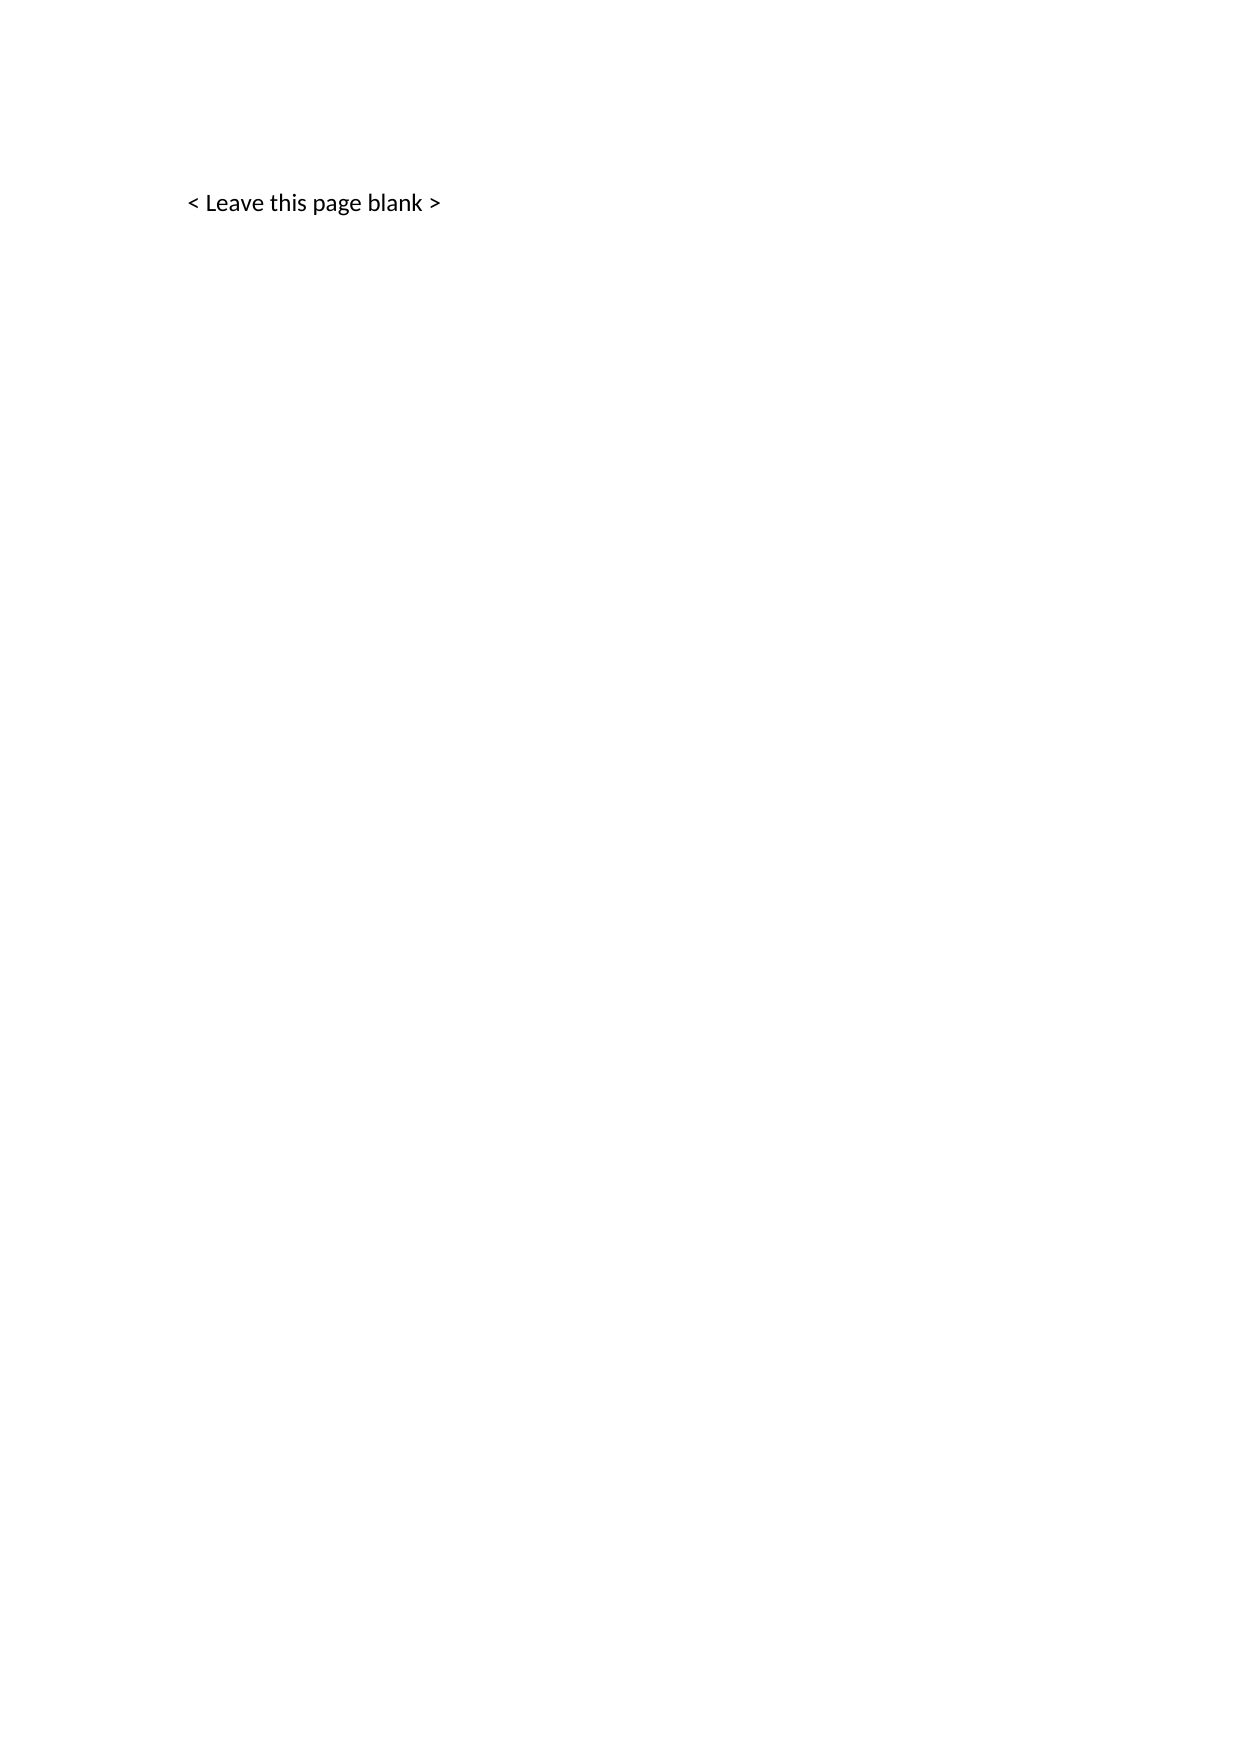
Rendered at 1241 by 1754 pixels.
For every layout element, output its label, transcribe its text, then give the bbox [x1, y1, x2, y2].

text < Leave this page blank > [187, 187, 1053, 218]
